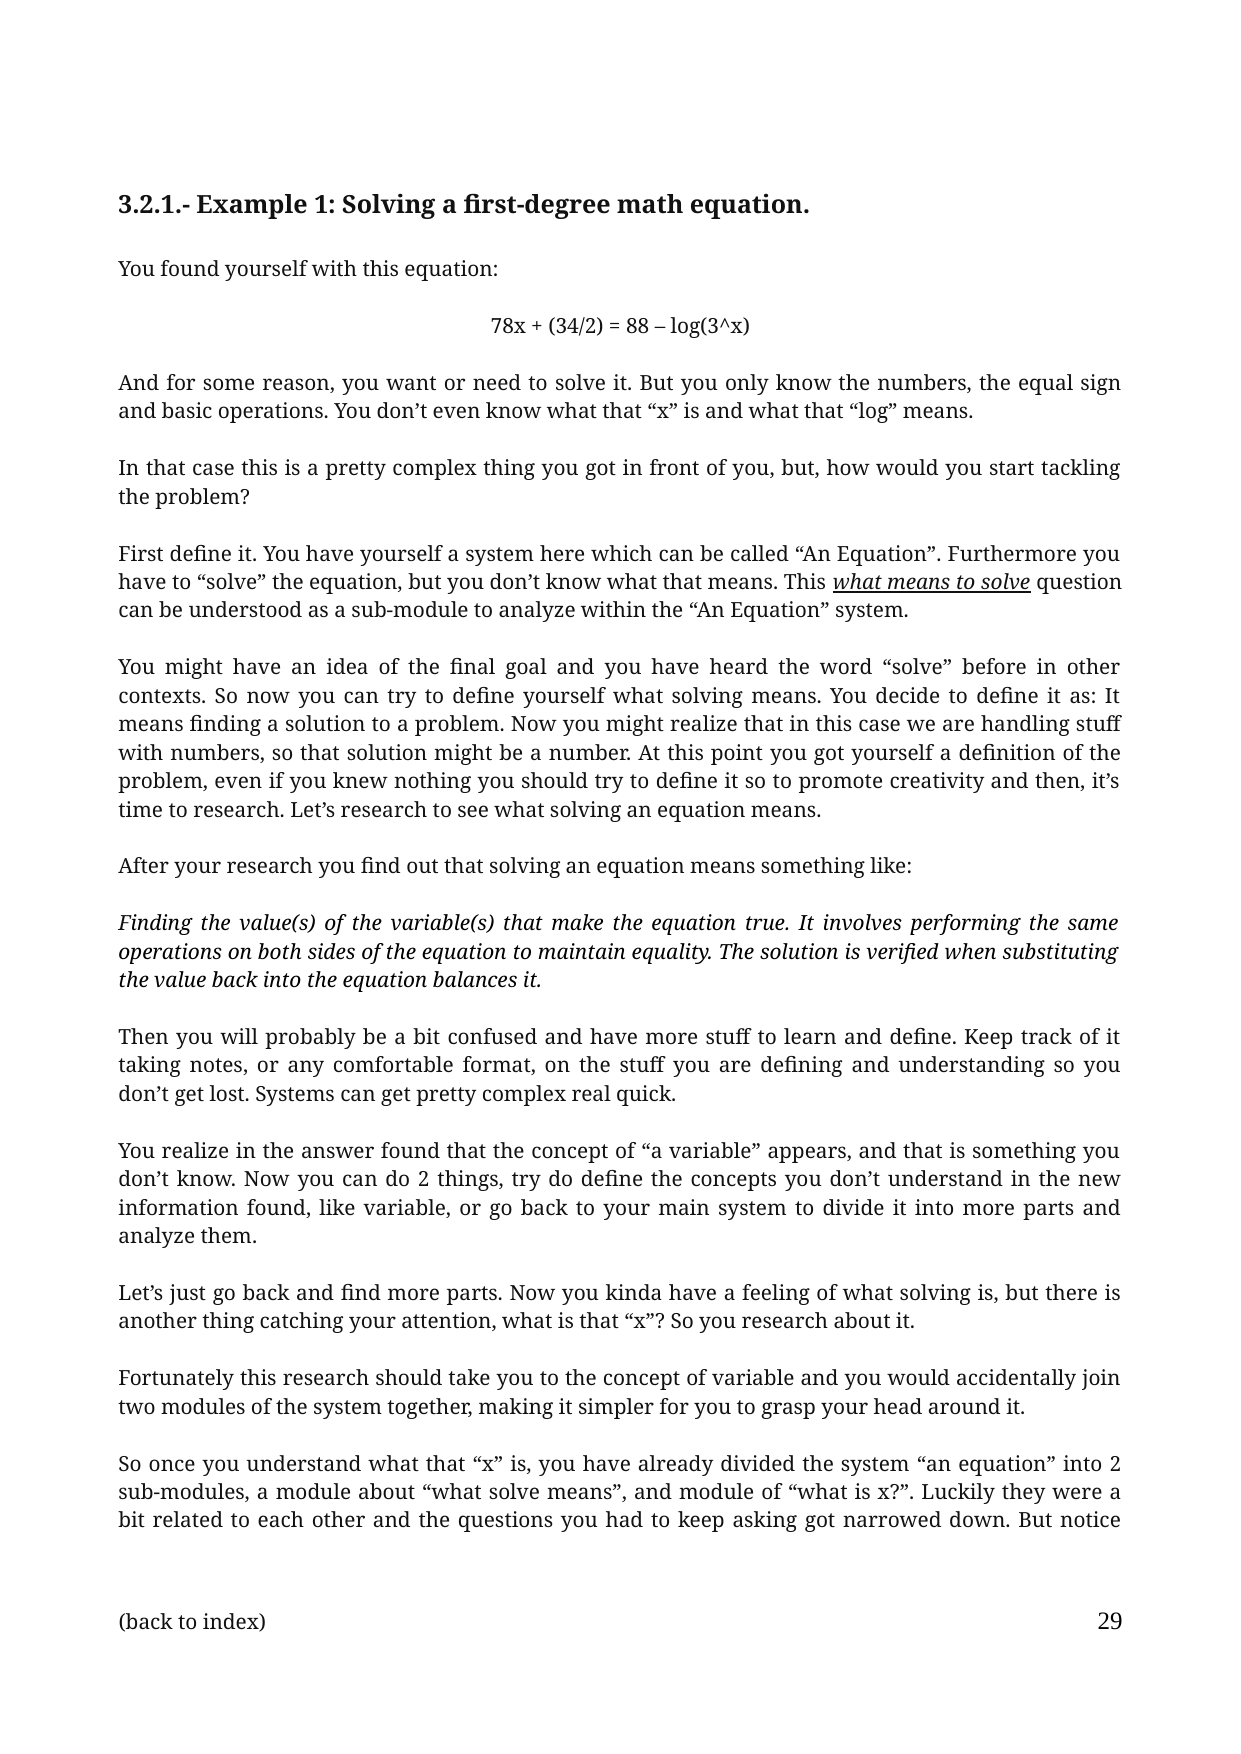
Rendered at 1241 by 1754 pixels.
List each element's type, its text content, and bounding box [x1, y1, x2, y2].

text Then you will probably be a bit confused and have more stuff to learn and define. Keep track of it taking notes, or any comfortable format, on the stuff you are defining and understanding so you don’t get lost. Systems can get pretty complex real quick. [118, 1022, 1122, 1107]
text And for some reason, you want or need to solve it. But you only know the numbers, the equal sign and basic operations. You don’t even know what that “x” is and what that “log” means. [118, 368, 1122, 425]
text First define it. You have yourself a system here which can be called “An Equation”. Furthermore you have to “solve” the equation, but you don’t know what that means. This what means to solve question can be understood as a sub-module to analyze within the “An Equation” system. [118, 539, 1122, 624]
text Fortunately this research should take you to the concept of variable and you would accidentally join two modules of the system together, making it simpler for you to grasp your head around it. [118, 1363, 1122, 1420]
text 78x + (34/2) = 88 – log(3^x) [118, 311, 1122, 340]
text 3.2.1.- Example 1: Solving a first-degree math equation. [118, 186, 1122, 220]
text You found yourself with this equation: [118, 254, 1122, 283]
text Let’s just go back and find more parts. Now you kinda have a feeling of what solving is, but there is another thing catching your attention, what is that “x”? So you research about it. [118, 1278, 1122, 1335]
text You realize in the answer found that the concept of “a variable” appears, and that is something you don’t know. Now you can do 2 things, try do define the concepts you don’t understand in the new information found, like variable, or go back to your main system to divide it into more parts and analyze them. [118, 1136, 1122, 1250]
text Finding the value(s) of the variable(s) that make the equation true. It involves performing the same operations on both sides of the equation to maintain equality. The solution is verified when substituting the value back into the equation balances it. [118, 908, 1122, 994]
text After your research you find out that solving an equation means something like: [118, 852, 1122, 880]
text You might have an idea of the final goal and you have heard the word “solve” before in other contexts. So now you can try to define yourself what solving means. You decide to define it as: It means finding a solution to a problem. Now you might realize that in this case we are handling stuff with numbers, so that solution might be a number. At this point you got yourself a definition of the problem, even if you knew nothing you should try to define it so to promote creativity and then, it’s time to research. Let’s research to see what solving an equation means. [118, 652, 1122, 823]
text In that case this is a pretty complex thing you got in front of you, but, how would you start tackling the problem? [118, 453, 1122, 510]
text So once you understand what that “x” is, you have already divided the system “an equation” into 2 sub-modules, a module about “what solve means”, and module of “what is x?”. Luckily they were a bit related to each other and the questions you had to keep asking got narrowed down. But notice [118, 1449, 1122, 1534]
